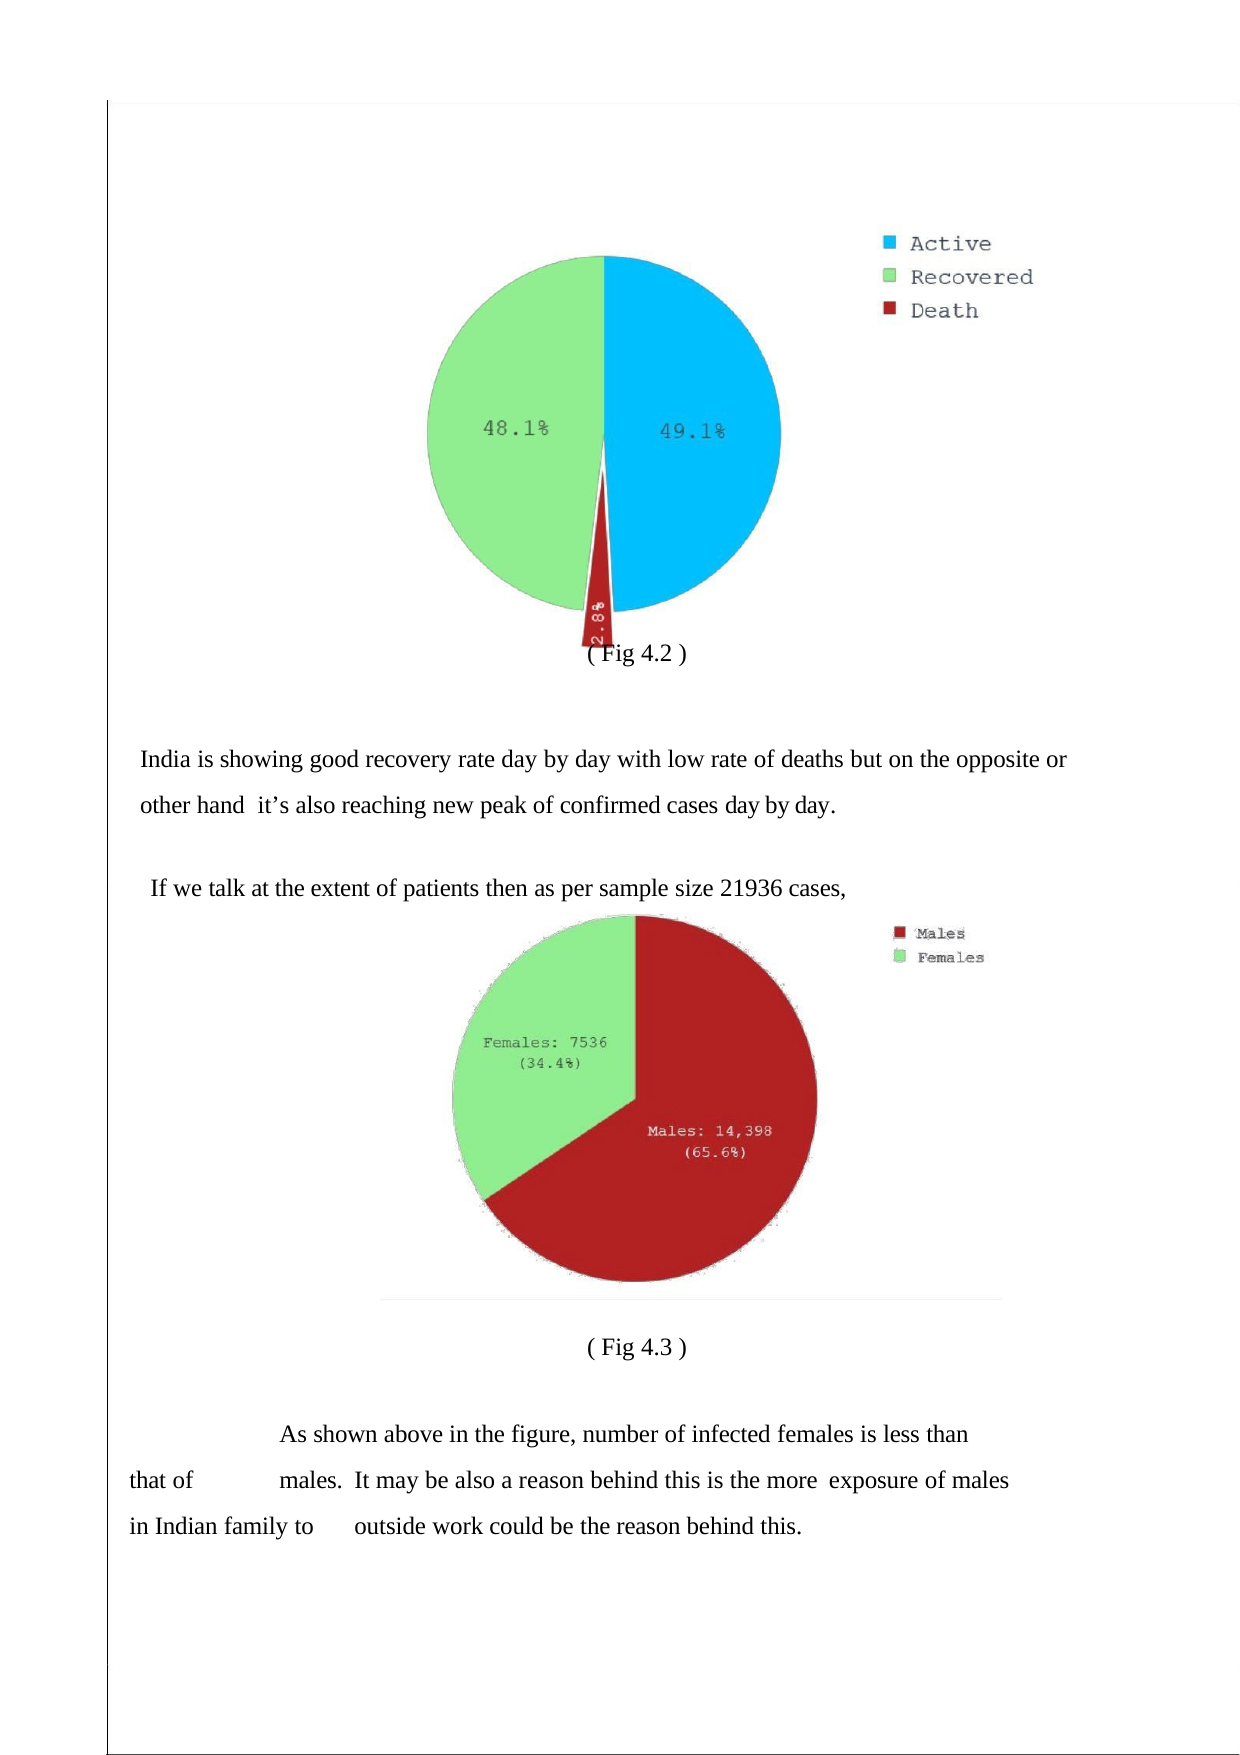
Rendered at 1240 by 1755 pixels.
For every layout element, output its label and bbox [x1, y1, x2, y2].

picture [106, 100, 1240, 1755]
